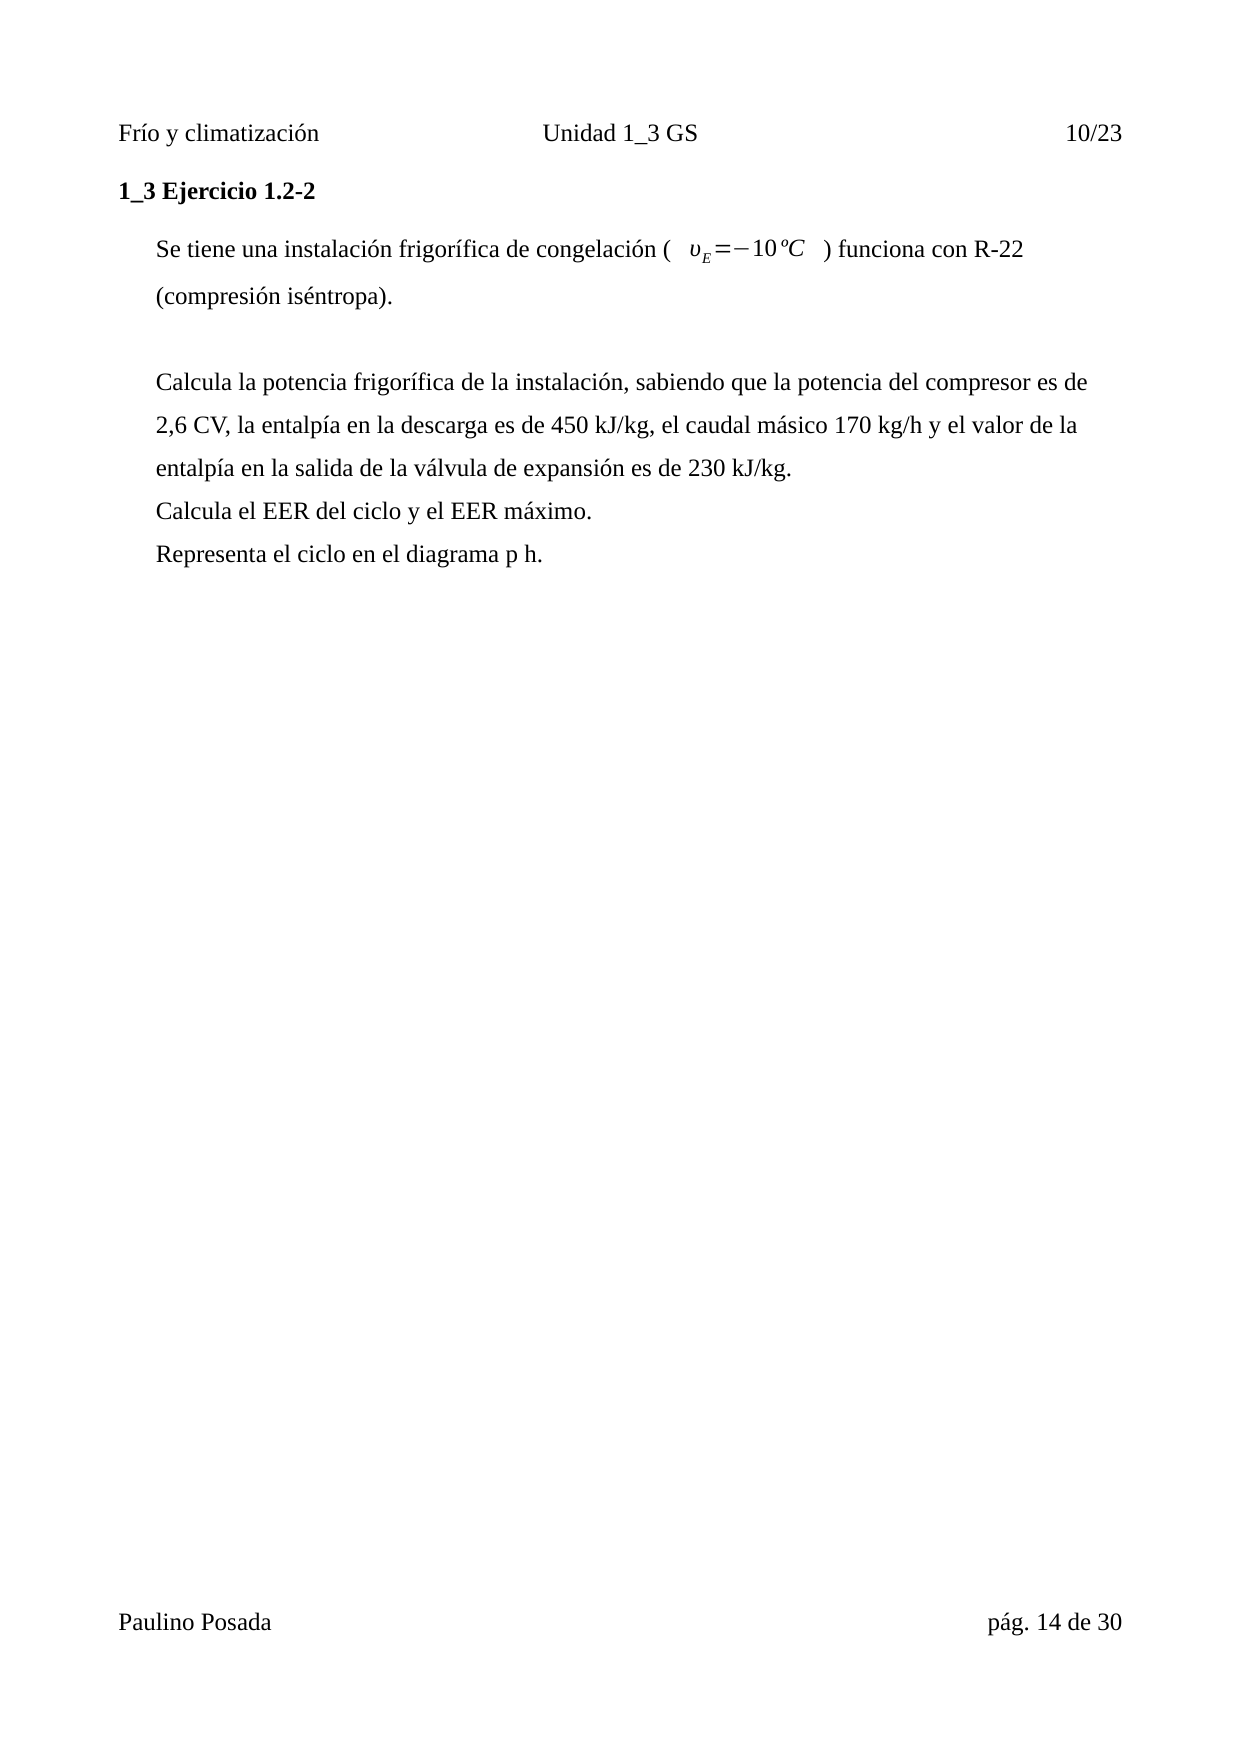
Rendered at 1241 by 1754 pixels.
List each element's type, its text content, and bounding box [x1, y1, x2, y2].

text 1_3 Ejercicio 1.2-2 [118, 176, 1122, 205]
text Calcula el EER del ciclo y el EER máximo. [156, 496, 1122, 525]
text Se tiene una instalación frigorífica de congelación () funciona con R-22 (compresión iséntropa). [156, 234, 1122, 309]
text Calcula la potencia frigorífica de la instalación, sabiendo que la potencia del compresor es de 2,6 CV, la entalpía en la descarga es de 450 kJ/kg, el caudal másico 170 kg/h y el valor de la entalpía en la salida de la válvula de expansión es de 230 kJ/kg. [156, 367, 1122, 482]
text Representa el ciclo en el diagrama p h. [156, 539, 1122, 568]
